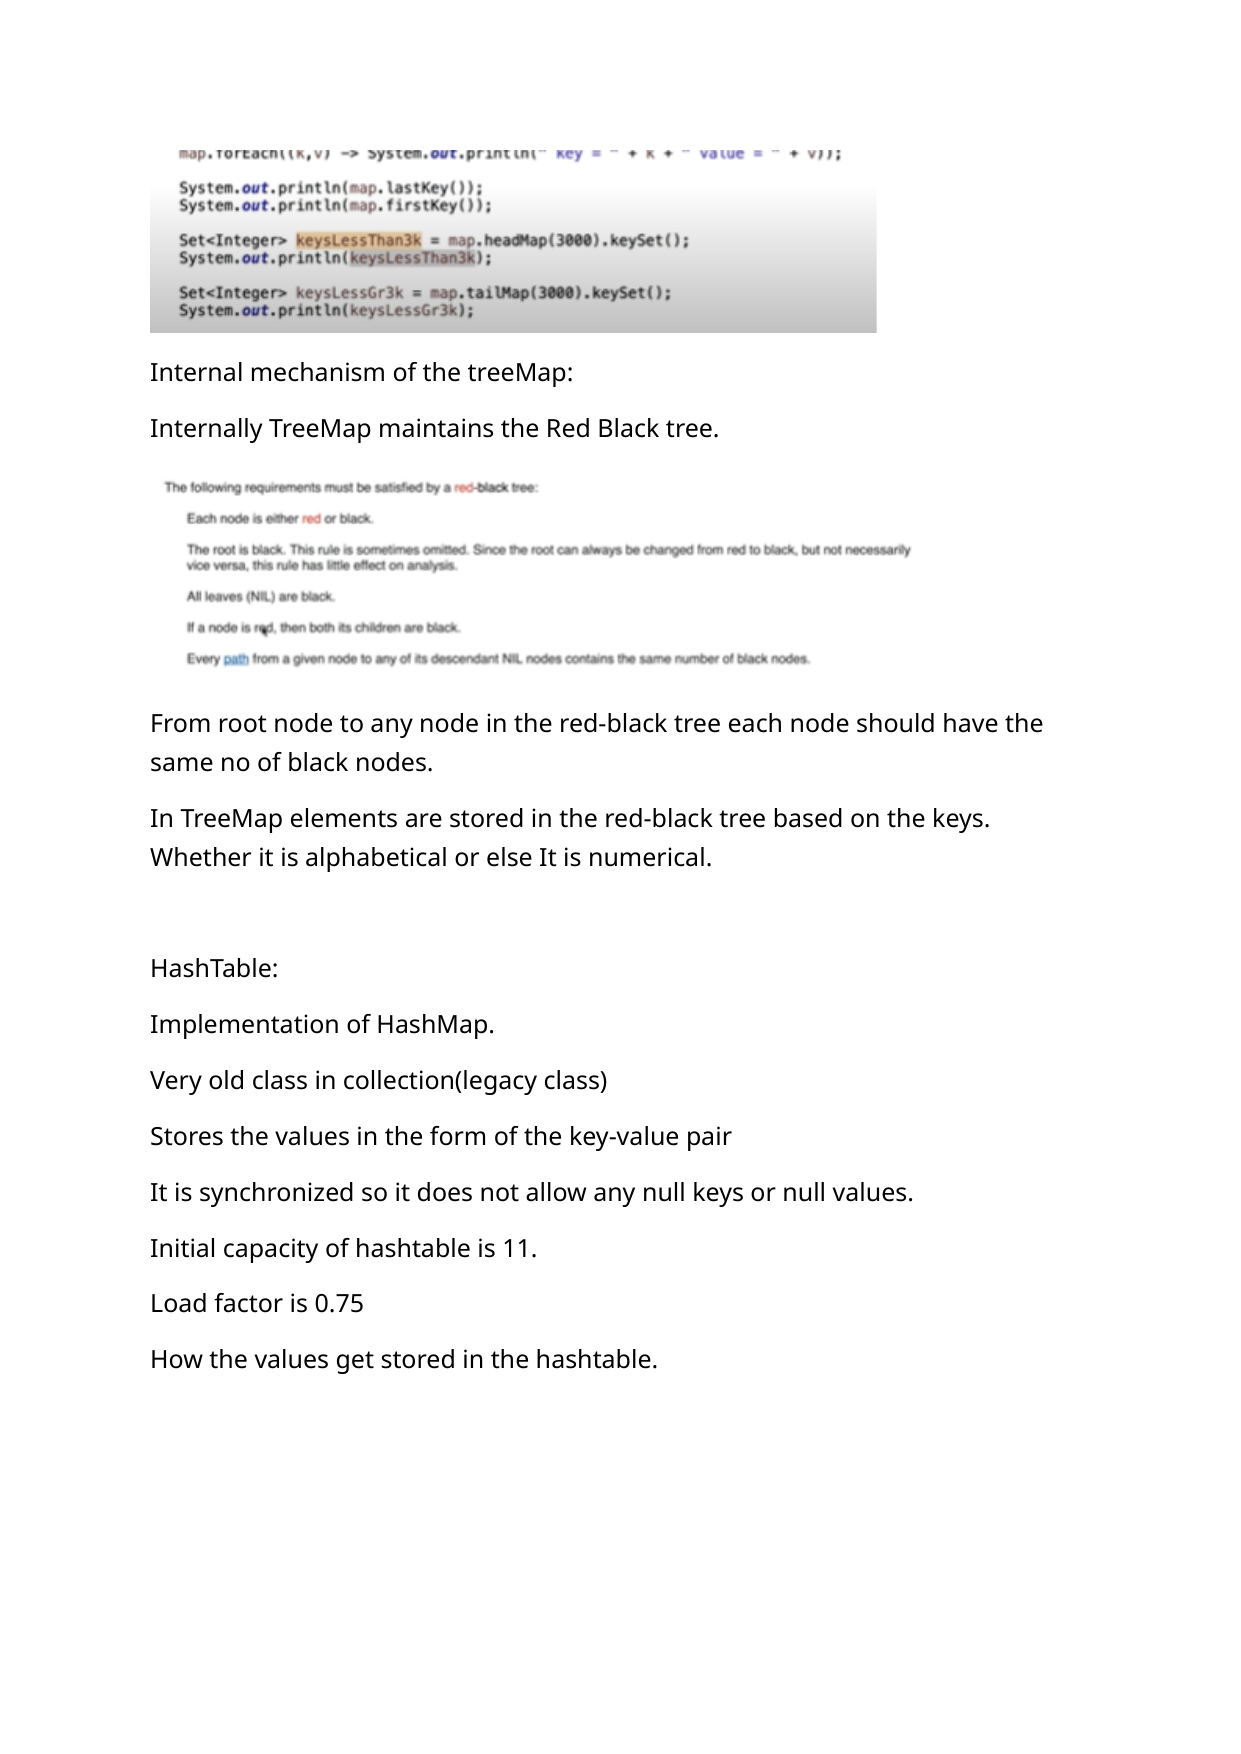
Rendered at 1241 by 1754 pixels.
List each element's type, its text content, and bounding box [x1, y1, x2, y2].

text Internal mechanism of the treeMap: [150, 354, 1090, 389]
text Load factor is 0.75 [150, 1286, 1090, 1320]
text Implementation of HashMap. [150, 1007, 1090, 1041]
text It is synchronized so it does not allow any null keys or null values. [150, 1174, 1090, 1208]
text Initial capacity of hashtable is 11. [150, 1230, 1090, 1264]
text How the values get stored in the hashtable. [150, 1342, 1090, 1376]
text Internally TreeMap maintains the Red Black tree. [150, 410, 1090, 444]
text In TreeMap elements are stored in the red-black tree based on the keys. Whether it is alphabetical or else It is numerical. [150, 800, 1090, 873]
text From root node to any node in the red-black tree each node should have the same no of black nodes. [150, 705, 1090, 778]
text Very old class in collection(legacy class) [150, 1063, 1090, 1097]
text HashTable: [150, 951, 1090, 985]
text Stores the values in the form of the key-value pair [150, 1118, 1090, 1153]
